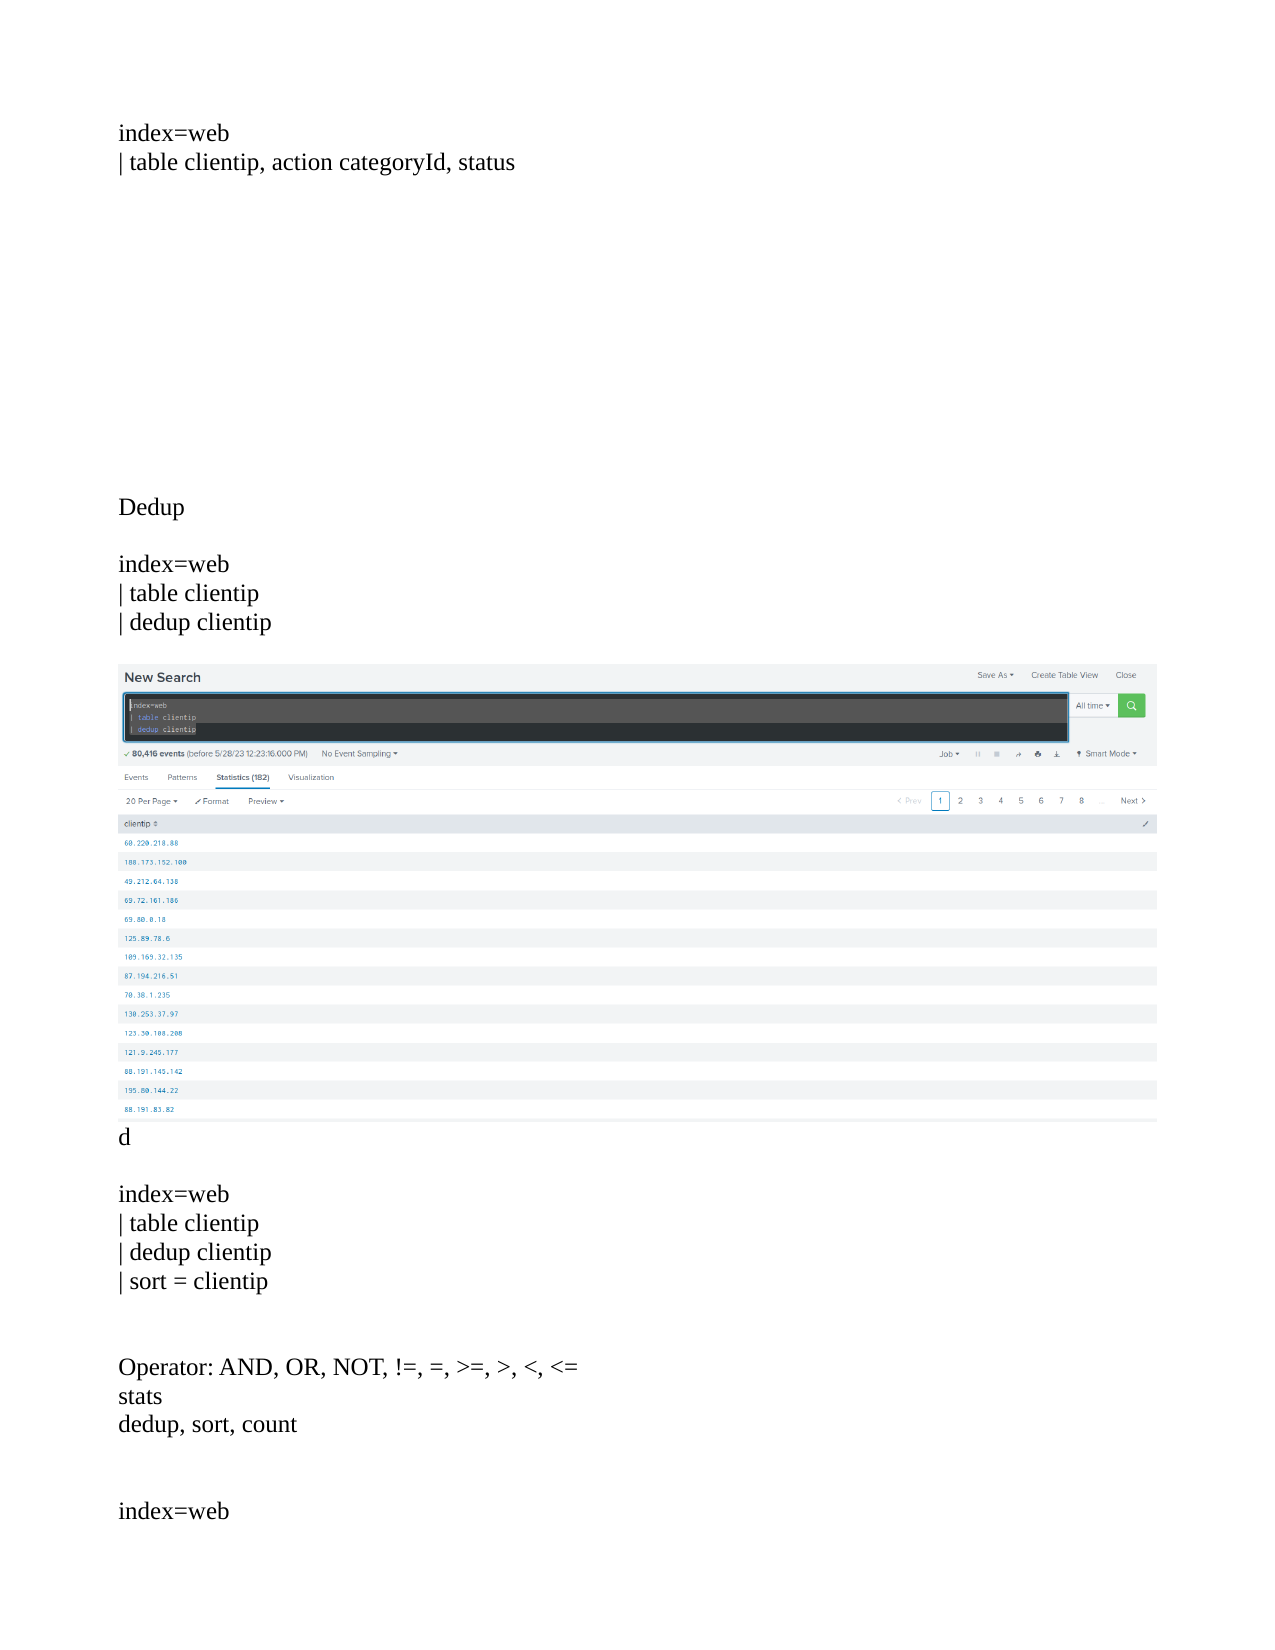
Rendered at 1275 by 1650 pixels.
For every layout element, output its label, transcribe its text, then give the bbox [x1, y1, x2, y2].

text index=web [118, 549, 1157, 578]
text stats [118, 1381, 1157, 1409]
text | dedup clientip [118, 607, 1157, 636]
text | table clientip [118, 1208, 1157, 1237]
text | table clientip, action categoryId, status [118, 147, 1157, 176]
text index=web [118, 1179, 1157, 1208]
text d [118, 1122, 1157, 1151]
picture [118, 664, 1157, 1122]
text | table clientip [118, 578, 1157, 607]
text | dedup clientip [118, 1237, 1157, 1266]
text dedup, sort, count [118, 1409, 1157, 1438]
text index=web [118, 118, 1157, 147]
text index=web [118, 1496, 1157, 1524]
text | sort = clientip [118, 1266, 1157, 1294]
text Operator: AND, OR, NOT, !=, =, >=, >, <, <= [118, 1352, 1157, 1381]
text Dedup [118, 492, 1157, 521]
